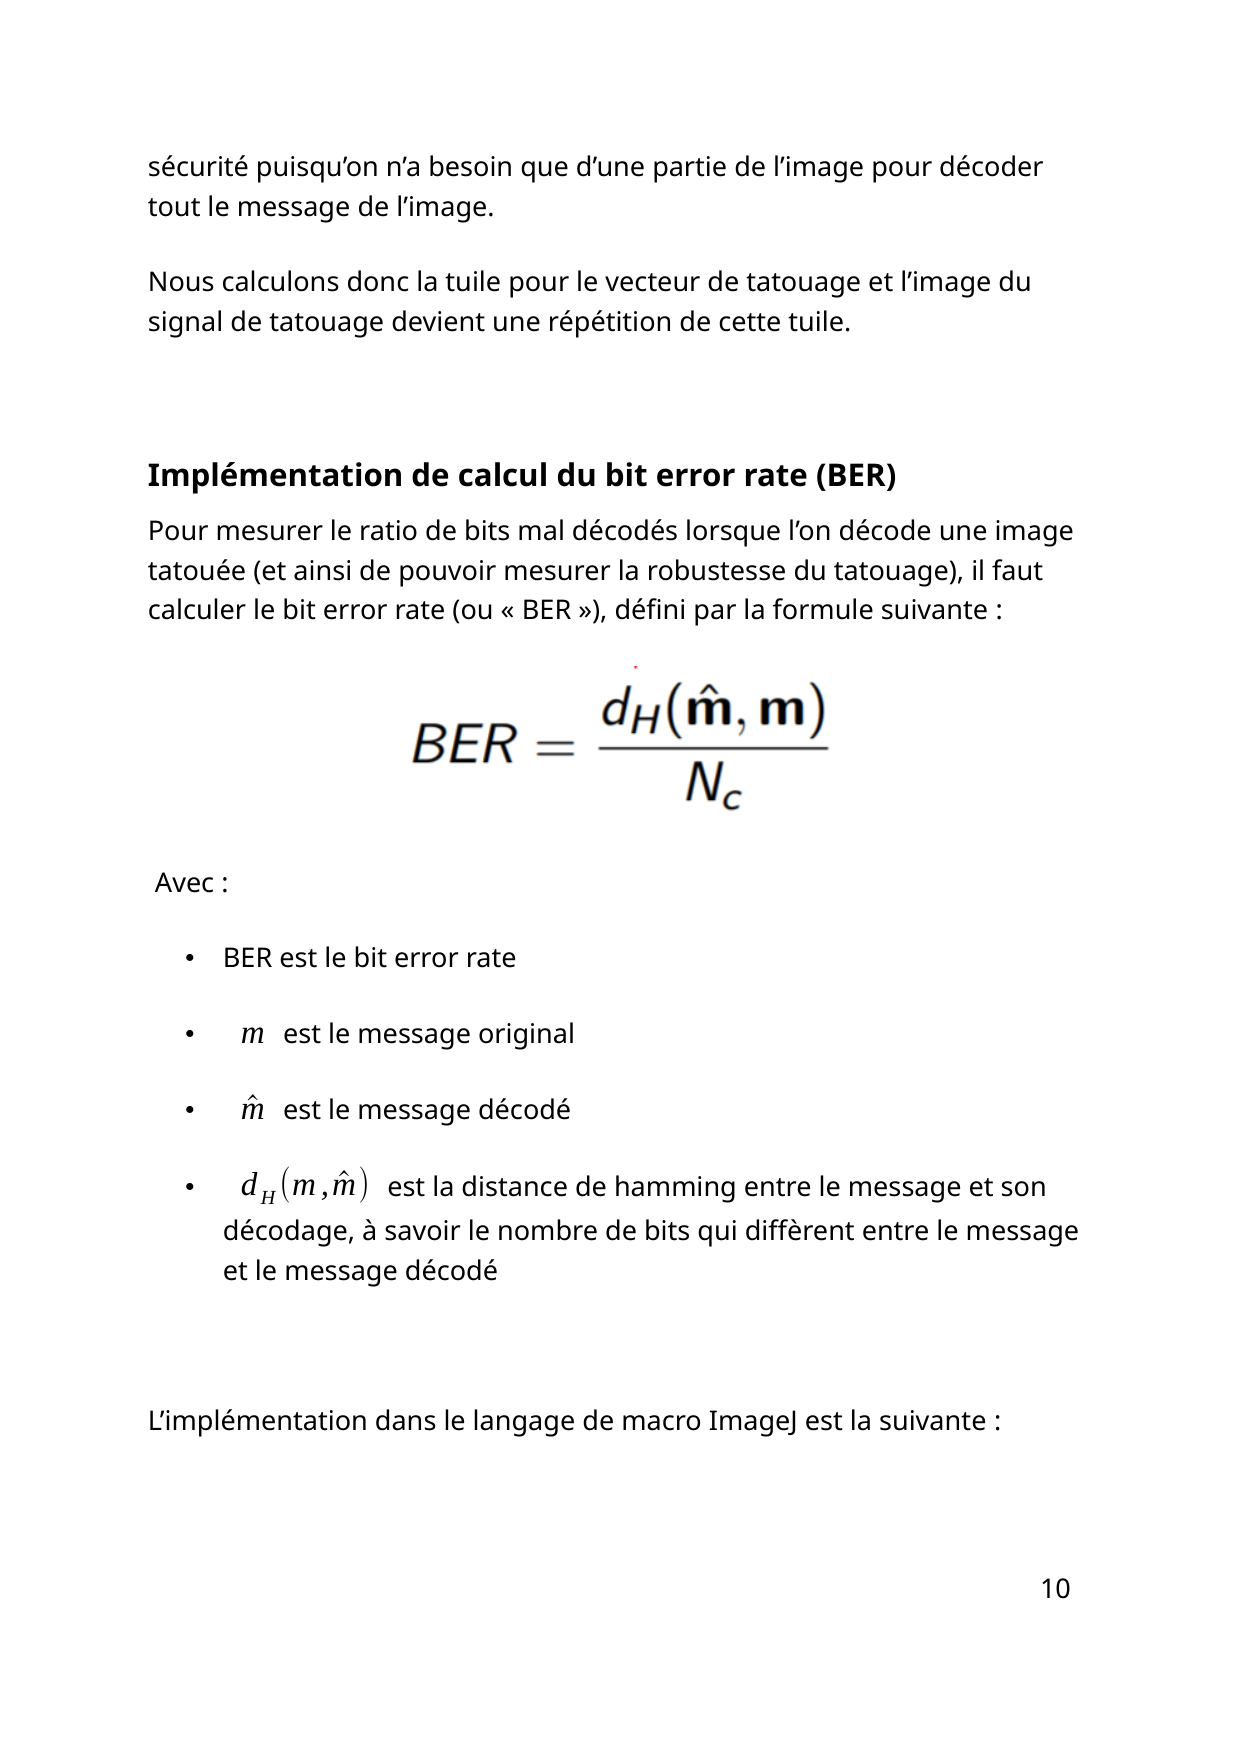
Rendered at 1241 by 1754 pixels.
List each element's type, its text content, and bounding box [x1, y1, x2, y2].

list est le message original [185, 1014, 1093, 1052]
text Implémentation de calcul du bit error rate (BER) [148, 453, 1093, 495]
text Pour mesurer le ratio de bits mal décodés lorsque l’on décode une image tatouée (et ainsi de pouvoir mesurer la robustesse du tatouage), il faut calculer le bit error rate (ou « BER »), défini par la formule suivante : [148, 511, 1093, 628]
list est la distance de hamming entre le message et son décodage, à savoir le nombre de bits qui diffèrent entre le message et le message décodé [185, 1166, 1093, 1288]
text L’implémentation dans le langage de macro ImageJ est la suivante : [148, 1401, 1093, 1438]
text Nous calculons donc la tuile pour le vecteur de tatouage et l’image du signal de tatouage devient une répétition de cette tuile. [148, 263, 1093, 339]
list BER est le bit error rate [185, 939, 1093, 976]
list est le message décodé [185, 1090, 1093, 1127]
text sécurité puisqu’on n’a besoin que d’une partie de l’image pour décoder tout le message de l’image. [148, 148, 1093, 224]
picture [398, 666, 842, 823]
text Avec : [148, 666, 1093, 900]
